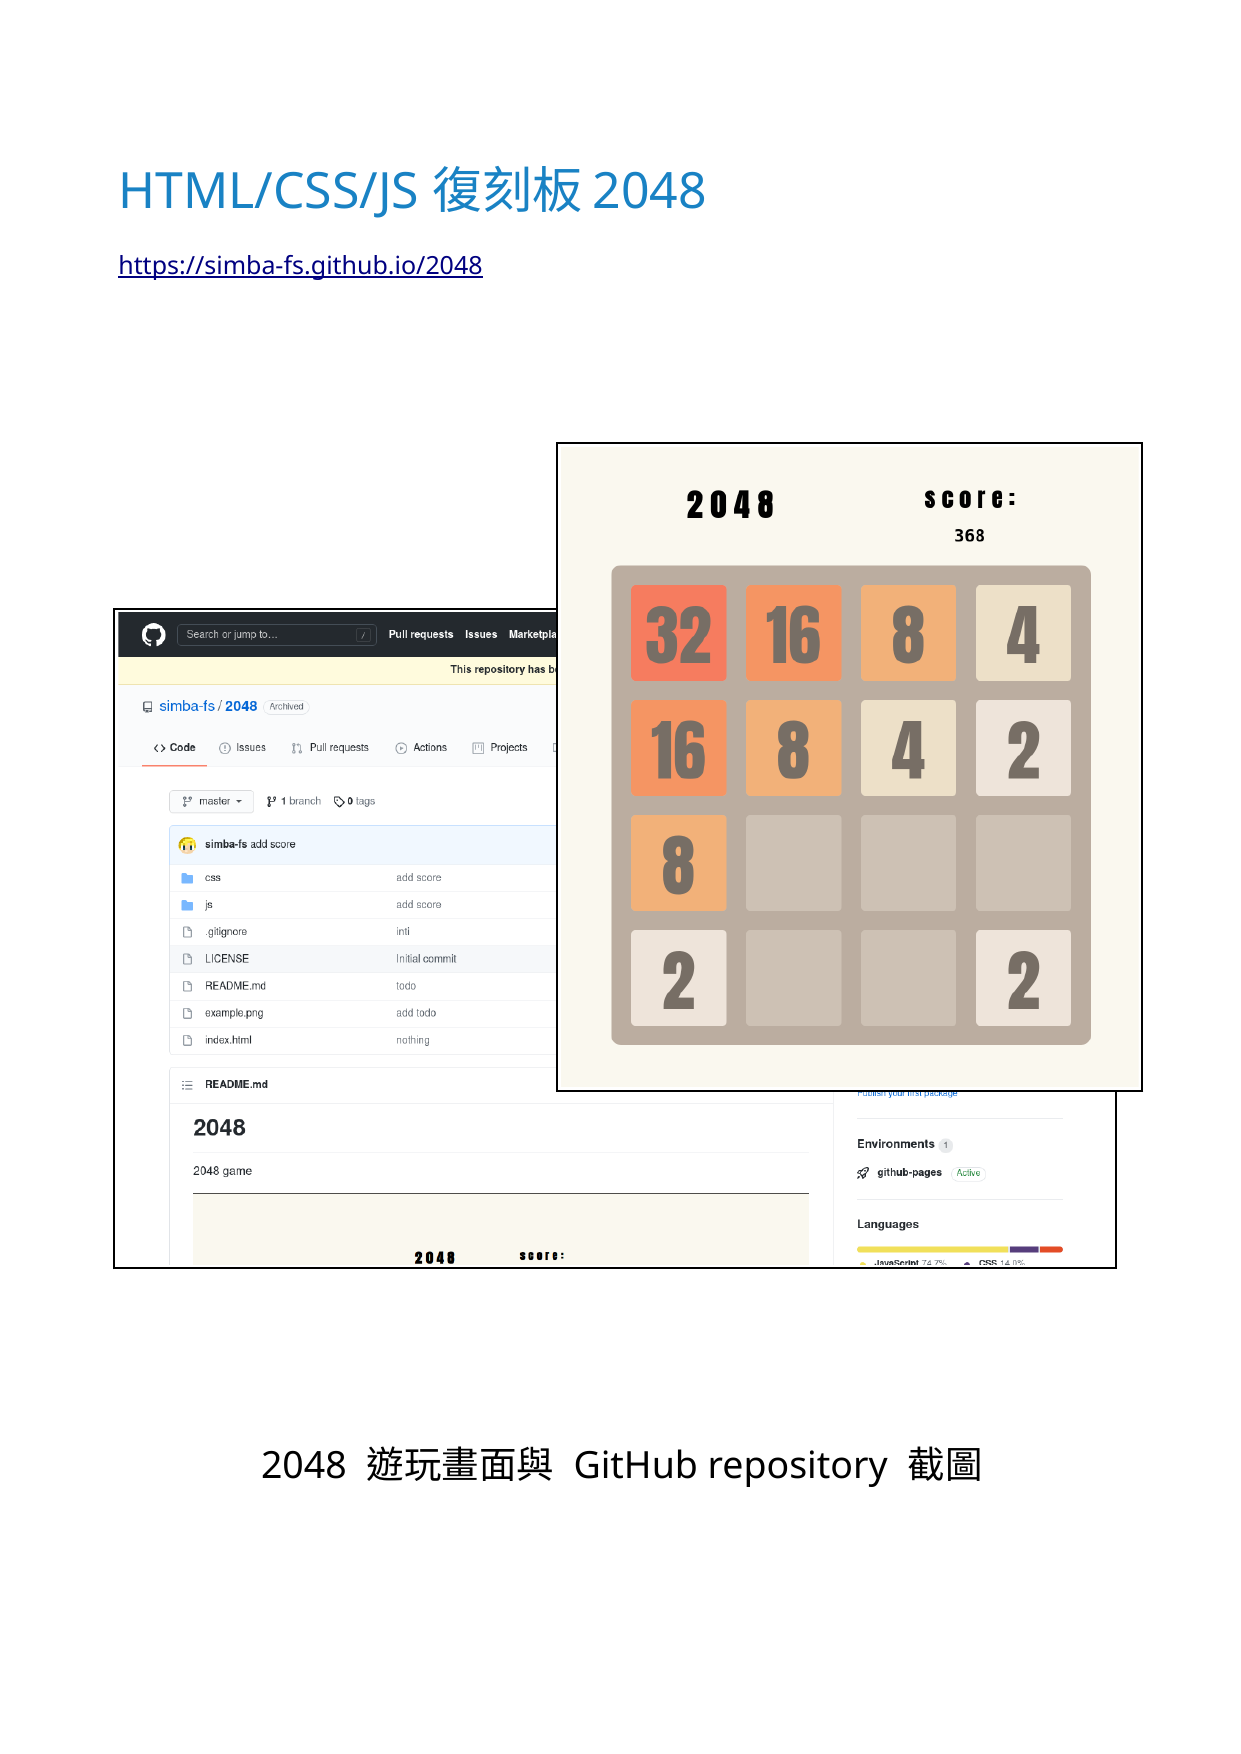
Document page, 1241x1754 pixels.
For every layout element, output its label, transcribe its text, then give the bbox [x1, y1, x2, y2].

picture [561, 447, 1139, 1087]
text https://simba-fs.github.io/2048 [118, 247, 1122, 282]
text [558, 444, 1141, 1090]
subtitle HTML/CSS/JS 復刻板2048 [118, 151, 1122, 223]
text [115, 610, 1115, 1267]
